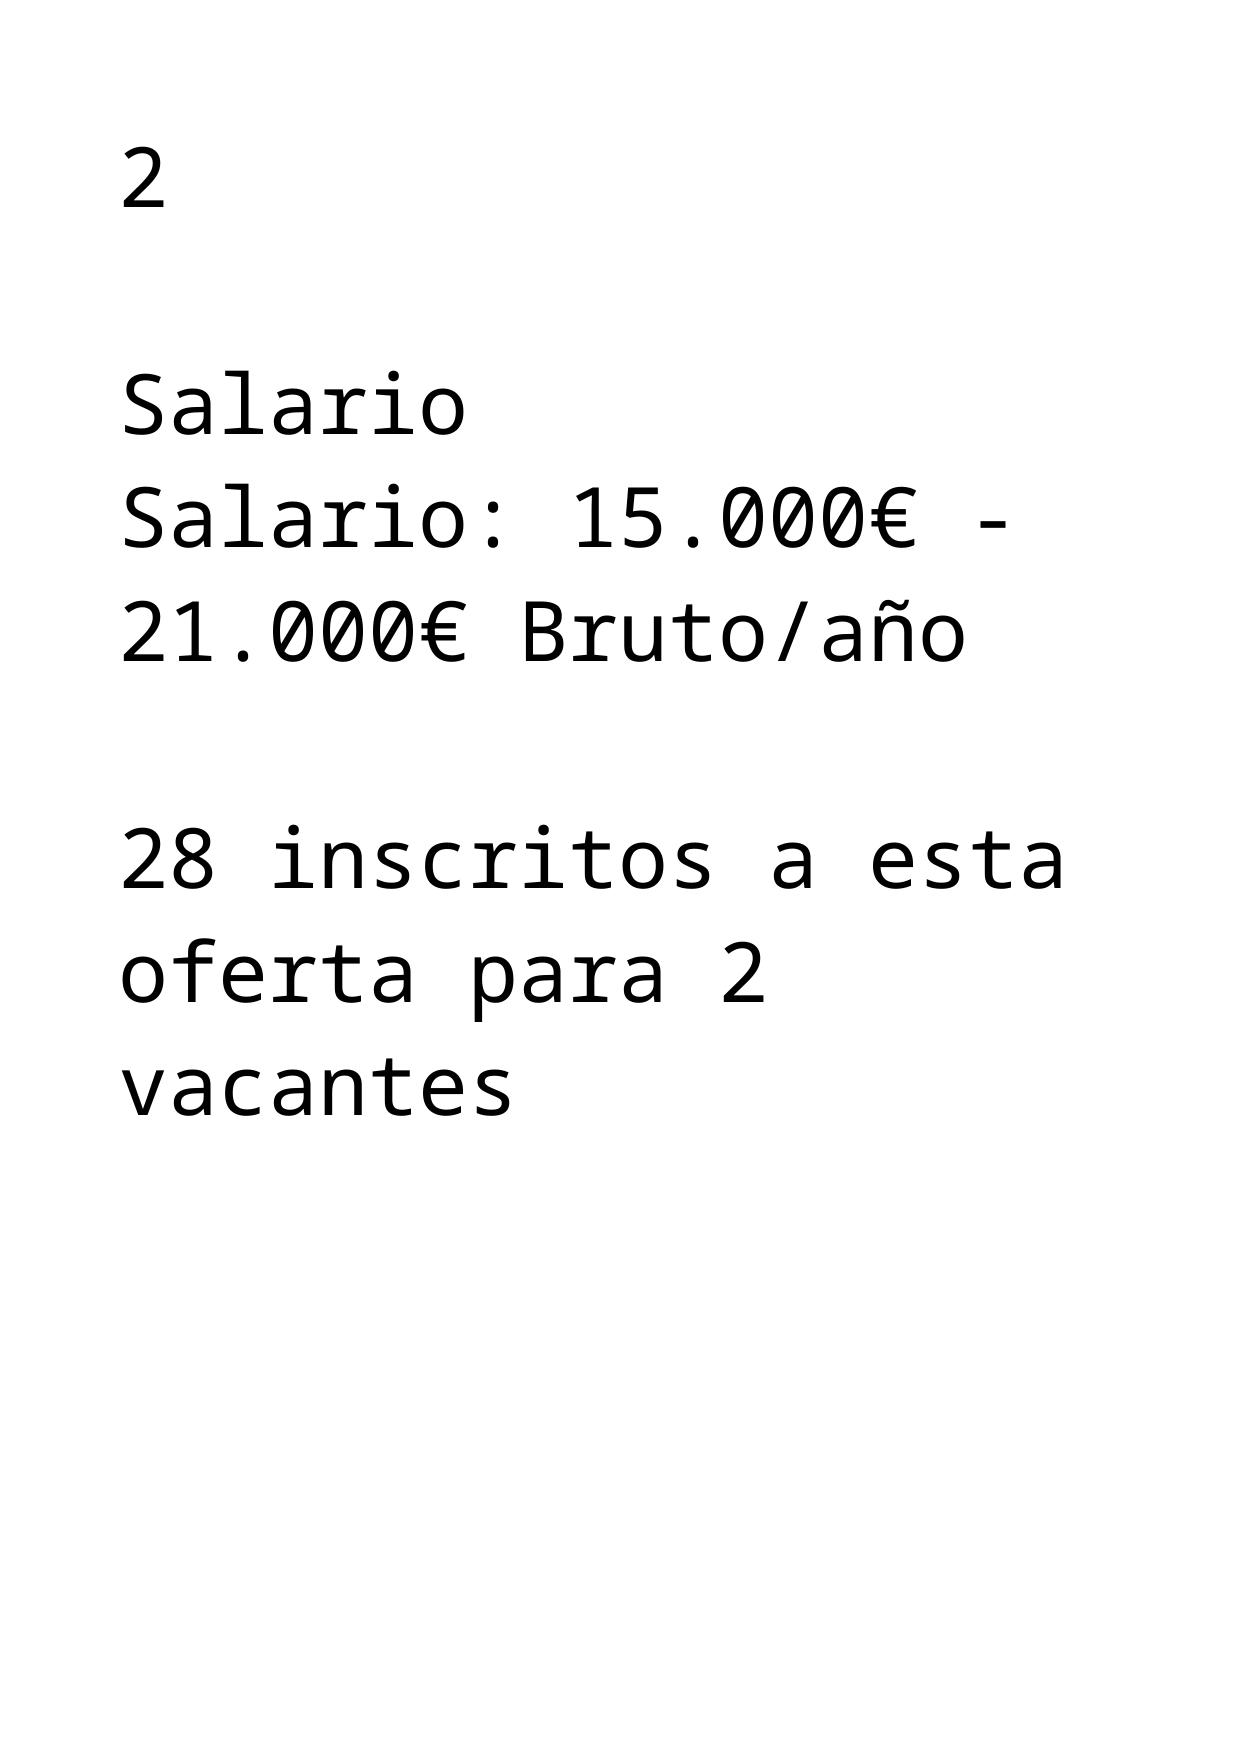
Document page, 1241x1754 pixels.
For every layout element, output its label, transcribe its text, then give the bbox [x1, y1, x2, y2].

text Salario [118, 345, 1122, 459]
text 2 [118, 118, 1122, 232]
text Salario: 15.000€ - 21.000€ Bruto/año [118, 459, 1122, 686]
text 28 inscritos a esta oferta para 2 vacantes [118, 799, 1122, 1140]
